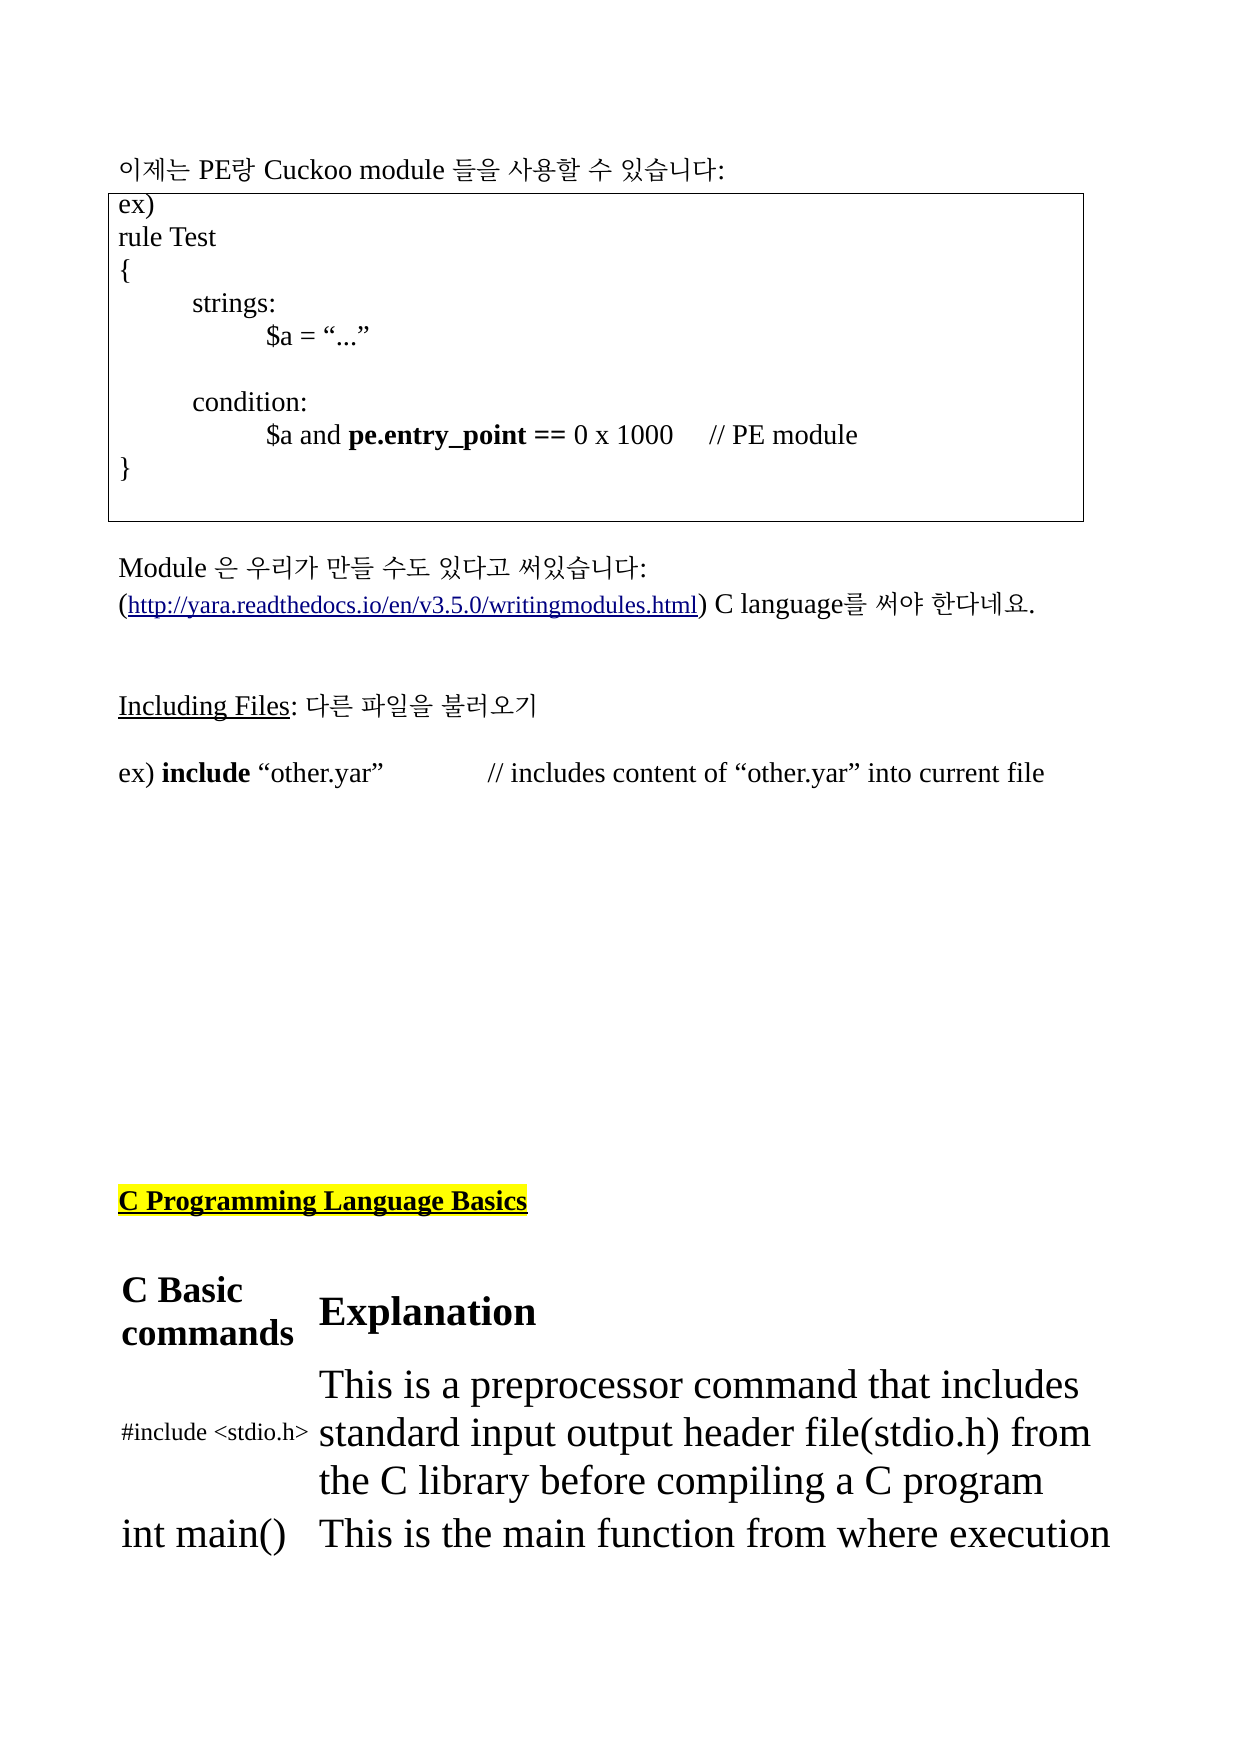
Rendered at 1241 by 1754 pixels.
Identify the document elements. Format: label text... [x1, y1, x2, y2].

text strings: [118, 286, 1083, 319]
text ex) include “other.yar” // includes content of “other.yar” into current file [118, 756, 1122, 788]
text Including Files: 다른 파일을 불러오기 [118, 687, 1122, 723]
text [1084, 319, 1122, 352]
text $a = “...” [118, 319, 1083, 352]
text [1084, 384, 1122, 417]
text [1084, 286, 1122, 319]
table_header C Basic commands [118, 1264, 316, 1356]
table_header Explanation [316, 1264, 1122, 1356]
text Module 은 우리가 만들 수도 있다고 써있습니다: (http://yara.readthedocs.io/en/v3.5.0/writingmodules.html) C language를 써야 한다네요. [118, 549, 1122, 621]
text [1084, 253, 1122, 286]
text 이제는 PE랑 Cuckoo module 들을 사용할 수 있습니다: [118, 151, 1122, 187]
text C Programming Language Basics [118, 1183, 1122, 1216]
text $a and pe.entry_point == 0 x 1000 // PE module [118, 417, 1083, 450]
text { [118, 253, 1083, 286]
text condition: [118, 384, 1083, 417]
table_cell This is the main function from where execution [316, 1506, 1122, 1560]
table_cell This is a preprocessor command that includes standard input output header file(stdio.h) from the C library before compiling a C program [316, 1356, 1122, 1506]
text rule Test [118, 220, 1083, 253]
text } [118, 450, 1083, 483]
text [1084, 417, 1122, 450]
text [1084, 220, 1122, 253]
table_cell #include <stdio.h> [118, 1356, 316, 1506]
table_cell int main() [118, 1506, 316, 1560]
text ex) [118, 187, 1122, 220]
text [1084, 450, 1122, 483]
